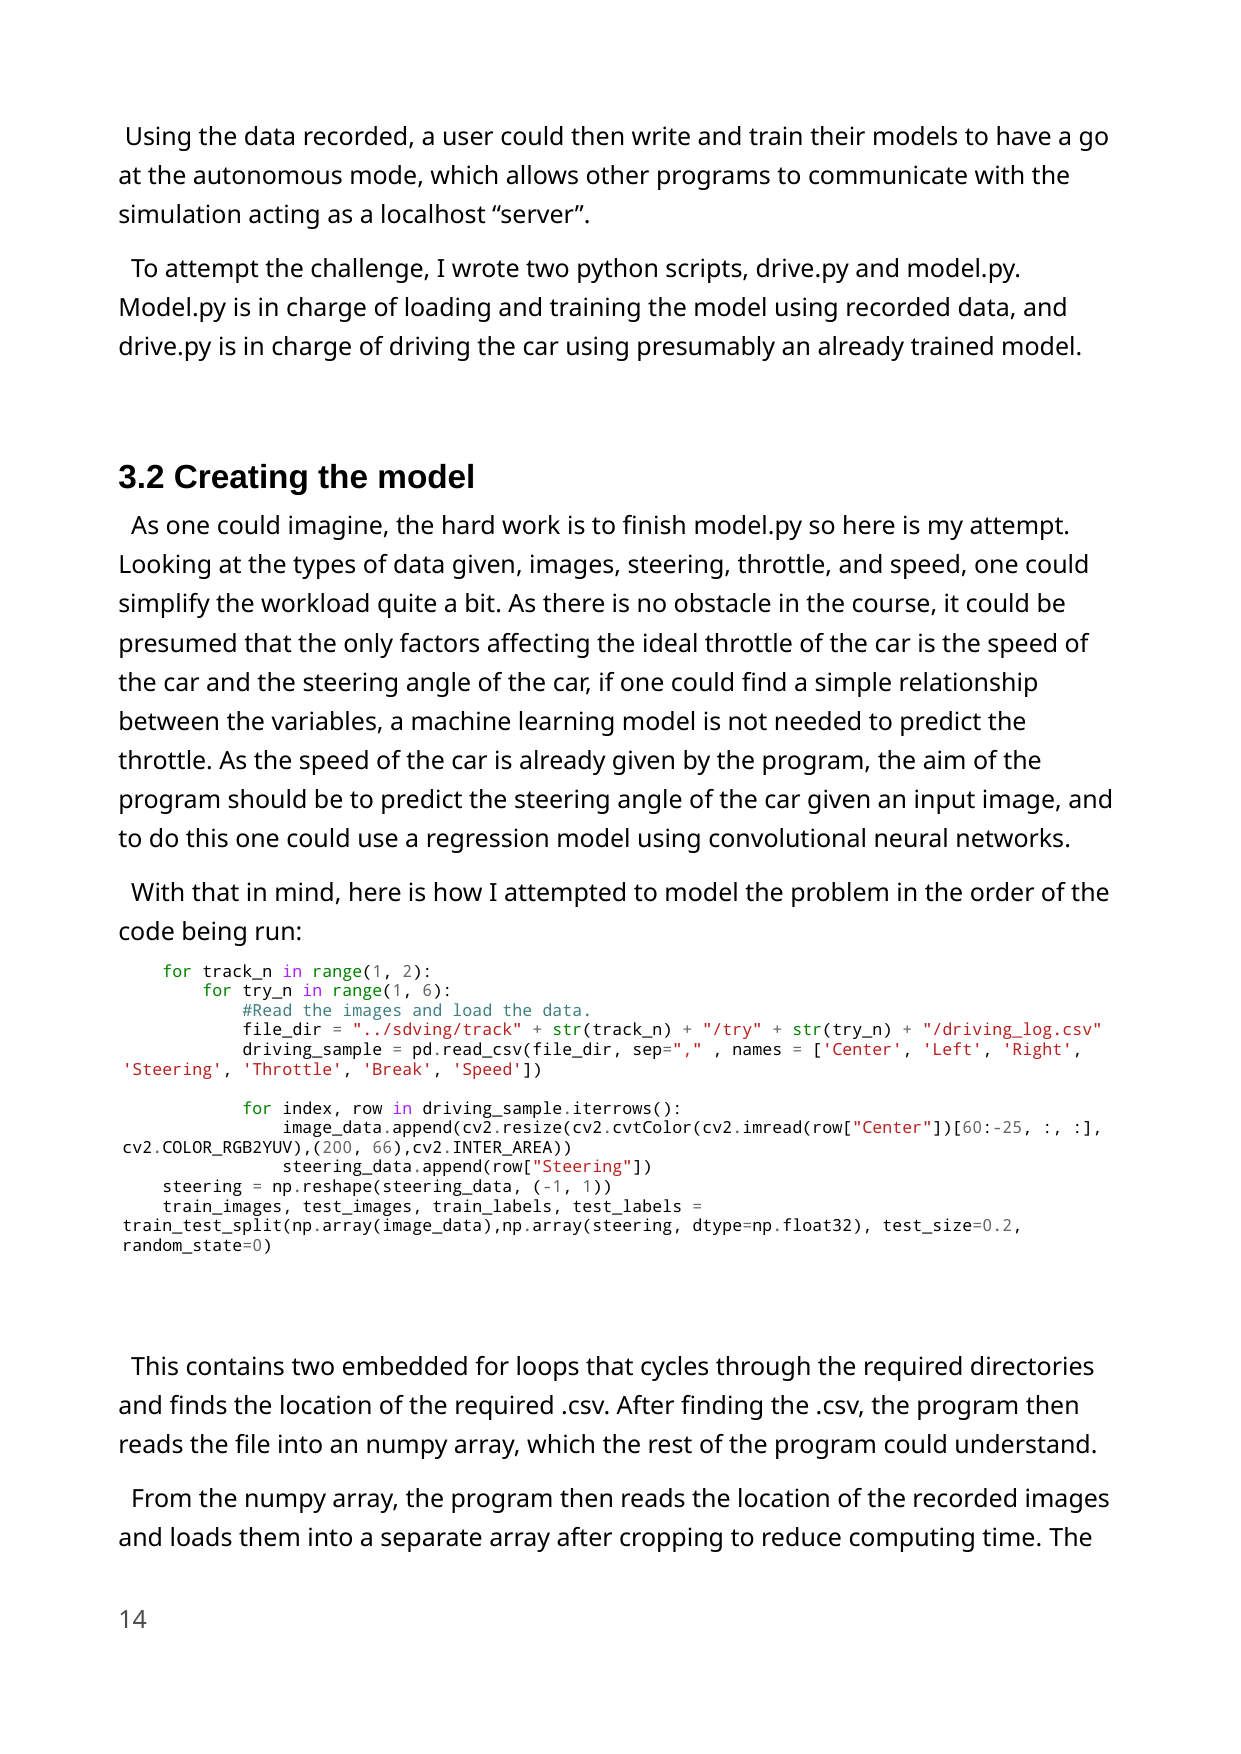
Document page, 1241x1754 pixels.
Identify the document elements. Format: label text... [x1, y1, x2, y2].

text From the numpy array, the program then reads the location of the recorded images and loads them into a separate array after cropping to reduce computing time. The [118, 1481, 1122, 1554]
text As one could imagine, the hard work is to finish model.py so here is my attempt. Looking at the types of data given, images, steering, throttle, and speed, one could simplify the workload quite a bit. As there is no obstacle in the course, it could be presumed that the only factors affecting the ideal throttle of the car is the speed of the car and the steering angle of the car, if one could find a simple relationship between the variables, a machine learning model is not needed to predict the throttle. As the speed of the car is already given by the program, the aim of the program should be to predict the steering angle of the car given an input image, and to do this one could use a regression model using convolutional neural networks. [118, 508, 1122, 855]
text This contains two embedded for loops that cycles through the required directories and finds the location of the required .csv. After finding the .csv, the program then reads the file into an numpy array, which the rest of the program could understand. [118, 1349, 1122, 1461]
text With that in mind, here is how I attempted to model the problem in the order of the code being run: [118, 875, 1122, 948]
subtitle 3.2 Creating the model [118, 457, 1122, 495]
text Using the data recorded, a user could then write and train their models to have a go at the autonomous mode, which allows other programs to communicate with the simulation acting as a localhost “server”. [118, 118, 1122, 231]
text To attempt the challenge, I wrote two python scripts, drive.py and model.py. Model.py is in charge of loading and training the model using recorded data, and drive.py is in charge of driving the car using presumably an already trained model. [118, 250, 1122, 363]
